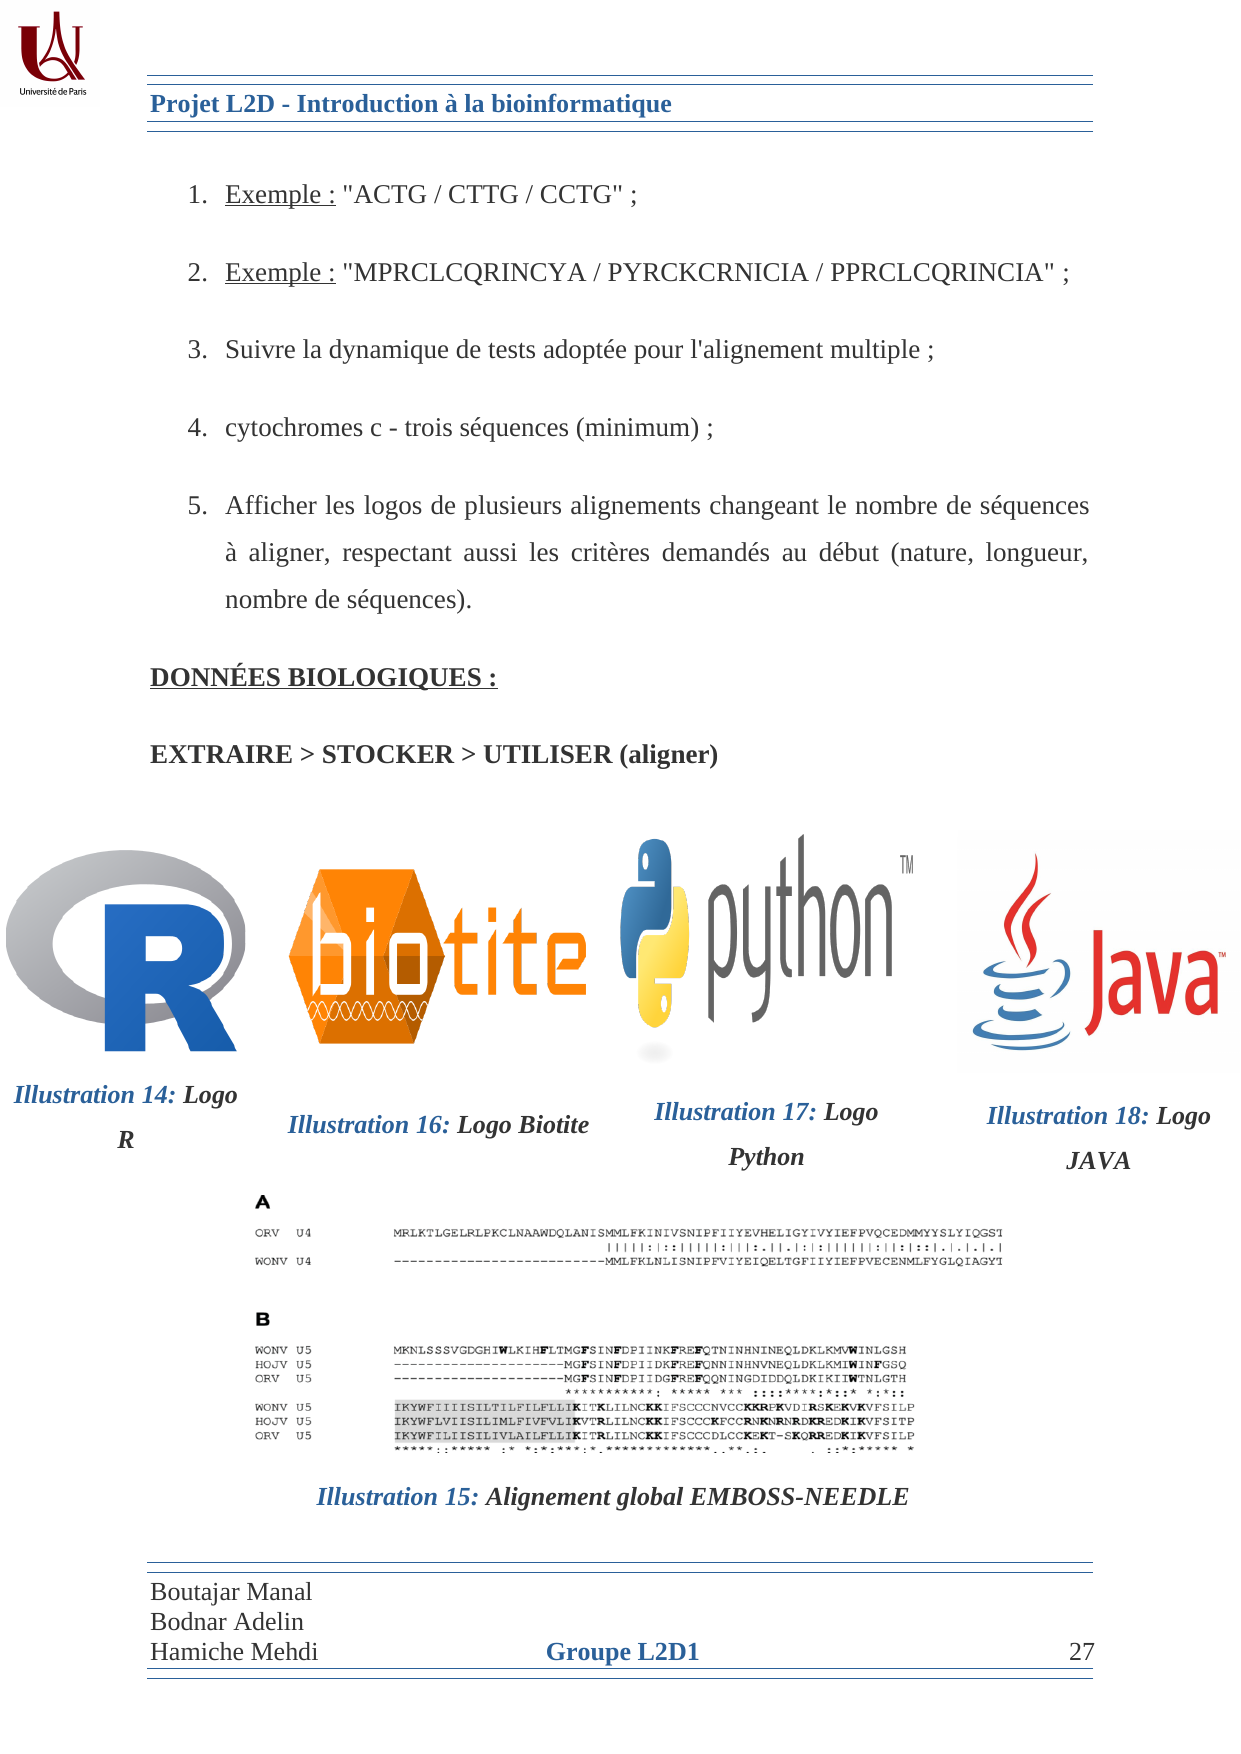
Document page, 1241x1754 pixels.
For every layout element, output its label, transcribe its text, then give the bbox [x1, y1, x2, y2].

list Suivre la dynamique de tests adoptée pour l'alignement multiple ; [187, 334, 1090, 365]
text [240, 1511, 986, 1519]
text DONNÉES BIOLOGIQUES : [150, 661, 1090, 692]
text EXTRAIRE > STOCKER > UTILISER (aligner) [150, 739, 1090, 770]
picture [255, 1195, 1003, 1453]
picture [0, 0, 101, 107]
text [6, 837, 245, 849]
text Illustration 17: Logo Python [617, 1069, 916, 1171]
text Illustration 16: Logo Biotite [284, 1082, 593, 1139]
picture [957, 830, 1240, 1073]
text Illustration 15: Alignement global EMBOSS-NEEDLE [240, 1195, 986, 1511]
list Afficher les logos de plusieurs alignements changeant le nombre de séquences à aligner, respectant aussi les critères demandés au début (nature, longueur, nombre de séquences). [187, 489, 1090, 614]
list Exemple : "MPRCLCQRINCYA / PYRCKCRNICIA / PPRCLCQRINCIA" ; [187, 256, 1090, 287]
picture [617, 829, 916, 1069]
picture [283, 830, 593, 1082]
text [240, 1183, 986, 1195]
text Illustration 18: Logo JAVA [957, 1073, 1240, 1175]
text [284, 1139, 593, 1156]
list Exemple : "ACTG / CTTG / CCTG" ; [187, 178, 1090, 209]
text Illustration 14: Logo R [6, 1052, 245, 1154]
picture [6, 849, 246, 1052]
list cytochromes c - trois séquences (minimum) ; [187, 412, 1090, 443]
